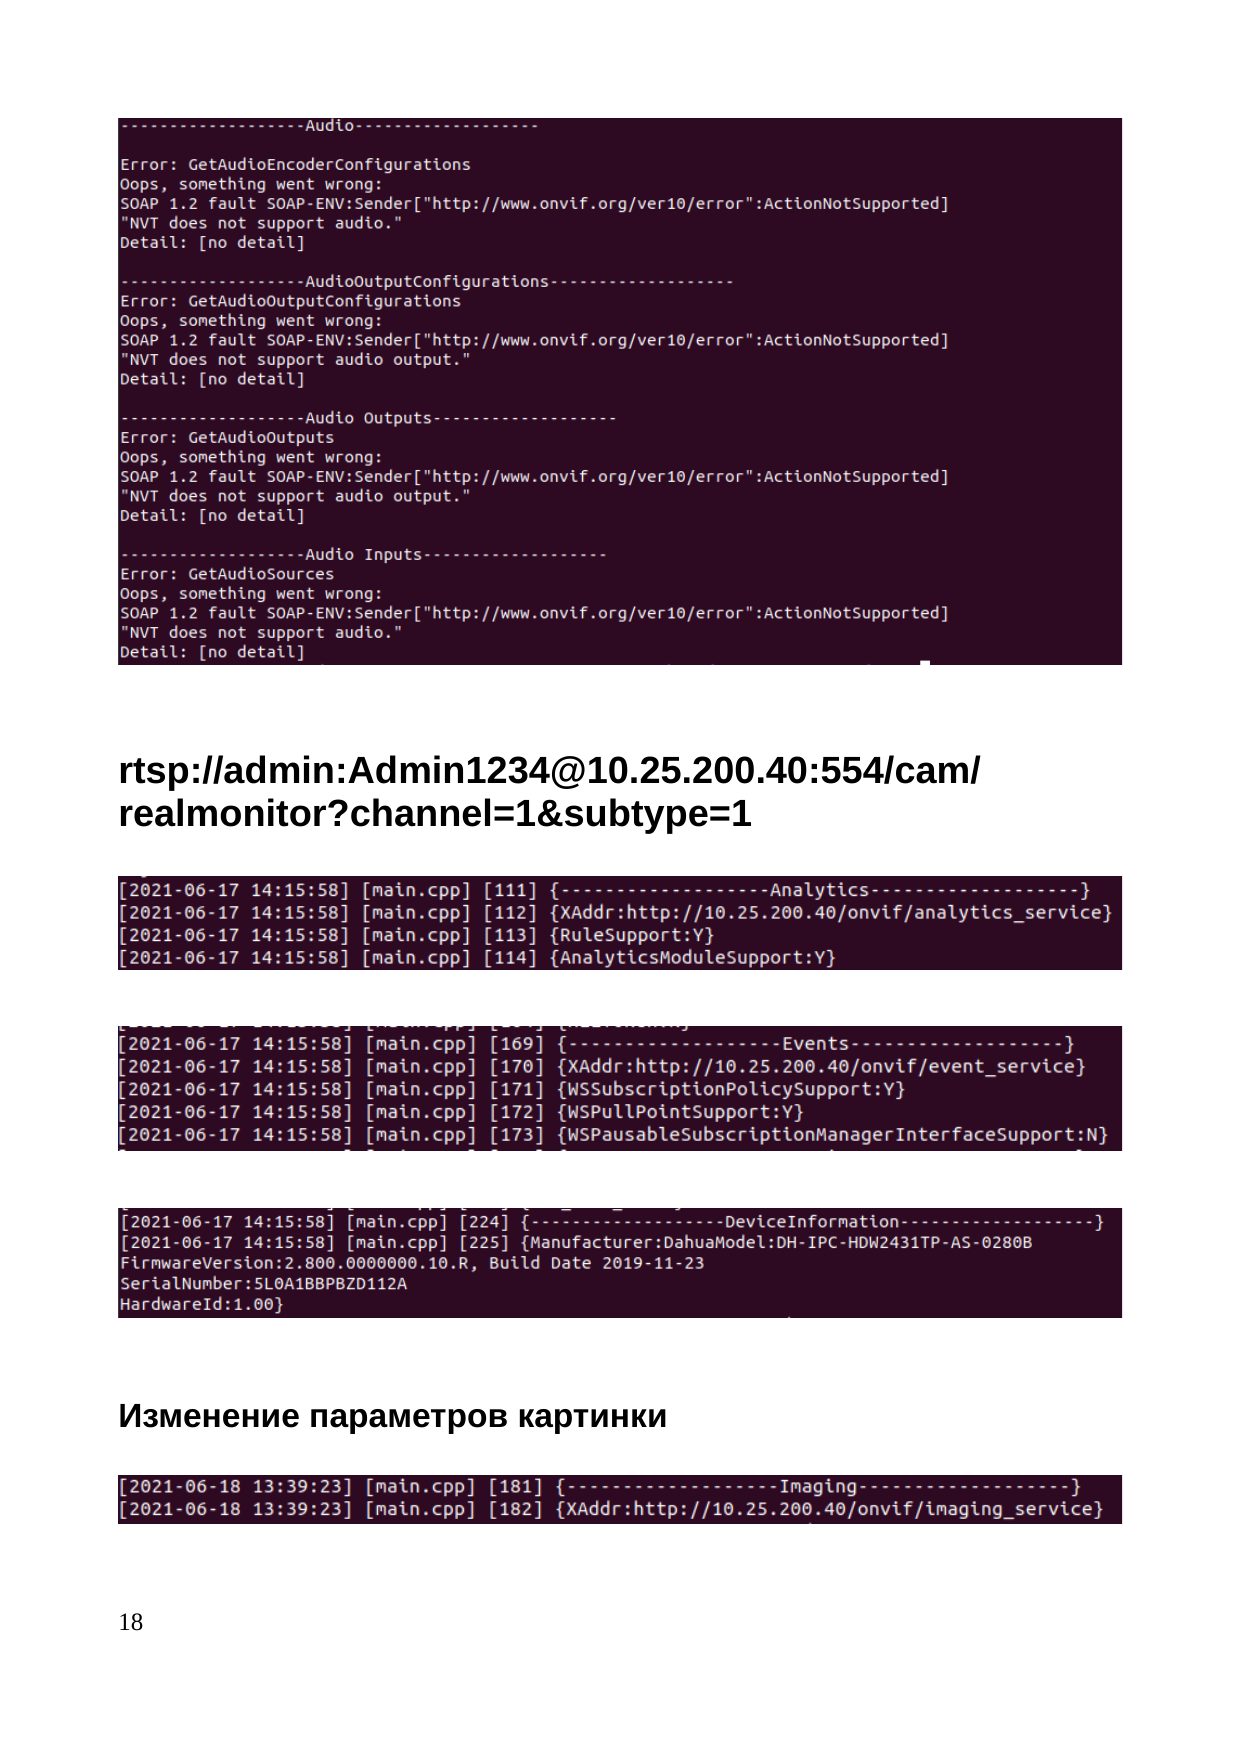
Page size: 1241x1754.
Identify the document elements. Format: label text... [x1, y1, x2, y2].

picture [118, 1475, 1123, 1524]
subtitle rtsp://admin:Admin1234@10.25.200.40:554/cam/realmonitor?channel=1&subtype=1 [118, 747, 1122, 835]
subtitle Изменение параметров картинки [118, 1396, 1122, 1434]
picture [118, 1026, 1123, 1151]
picture [118, 1208, 1123, 1318]
picture [118, 118, 1123, 665]
picture [118, 876, 1123, 970]
